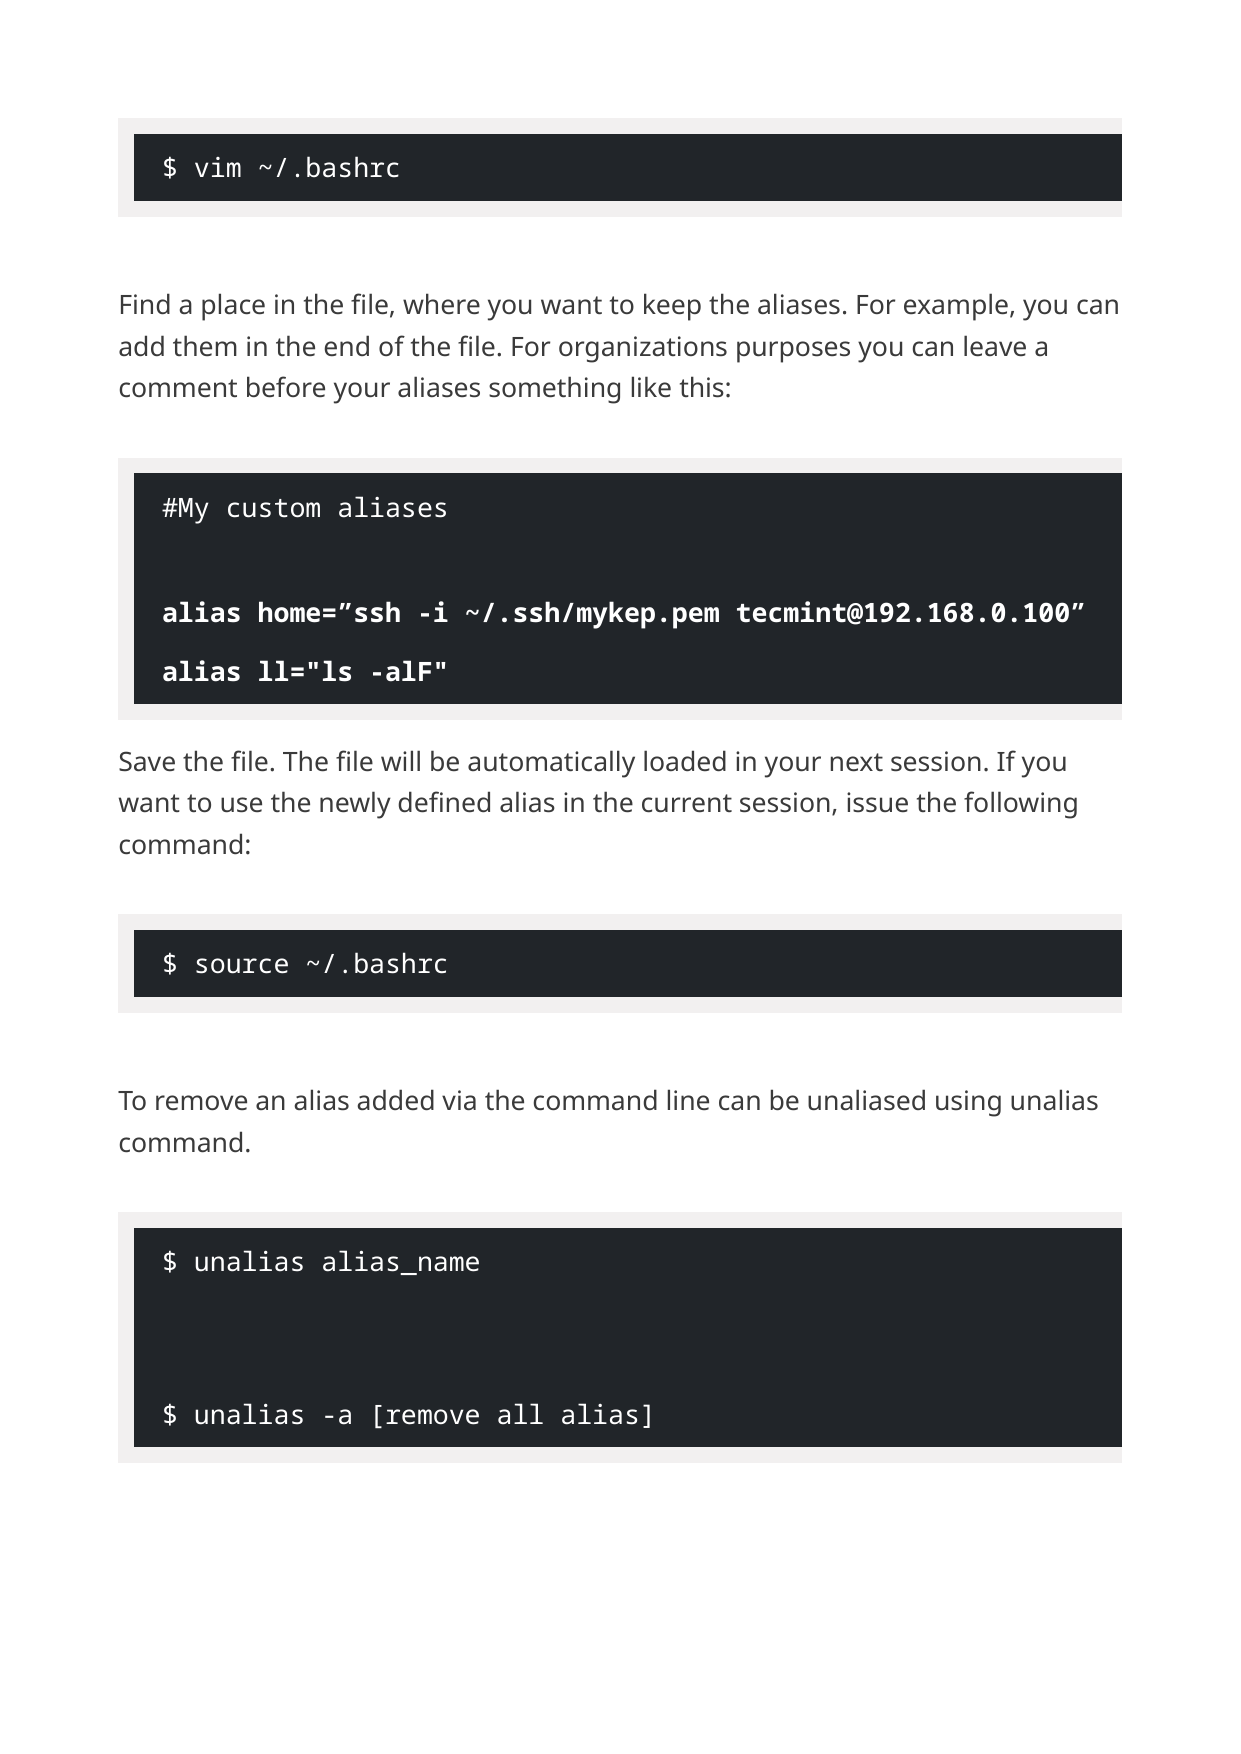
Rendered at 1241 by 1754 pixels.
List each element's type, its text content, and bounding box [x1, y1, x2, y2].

text alias home=”ssh -i ~/.ssh/mykep.pem tecmint@192.168.0.100” [134, 563, 1122, 622]
text $ unalias alias_name [134, 1228, 1122, 1279]
text #My custom aliases [134, 473, 1122, 525]
text $ unalias -a [remove all alias] [134, 1364, 1122, 1447]
text To remove an alias added via the command line can be unaliased using unalias command. [118, 1082, 1122, 1160]
text $ vim ~/.bashrc [134, 134, 1122, 201]
text Find a place in the file, where you want to keep the aliases. For example, you can add them in the end of the file. For organizations purposes you can leave a comment before your aliases something like this: [118, 286, 1122, 405]
text alias ll="ls -alF" [134, 622, 1122, 704]
text Save the file. The file will be automatically loaded in your next session. If you want to use the newly defined alias in the current session, issue the following command: [118, 743, 1122, 862]
text $ source ~/.bashrc [134, 930, 1122, 997]
